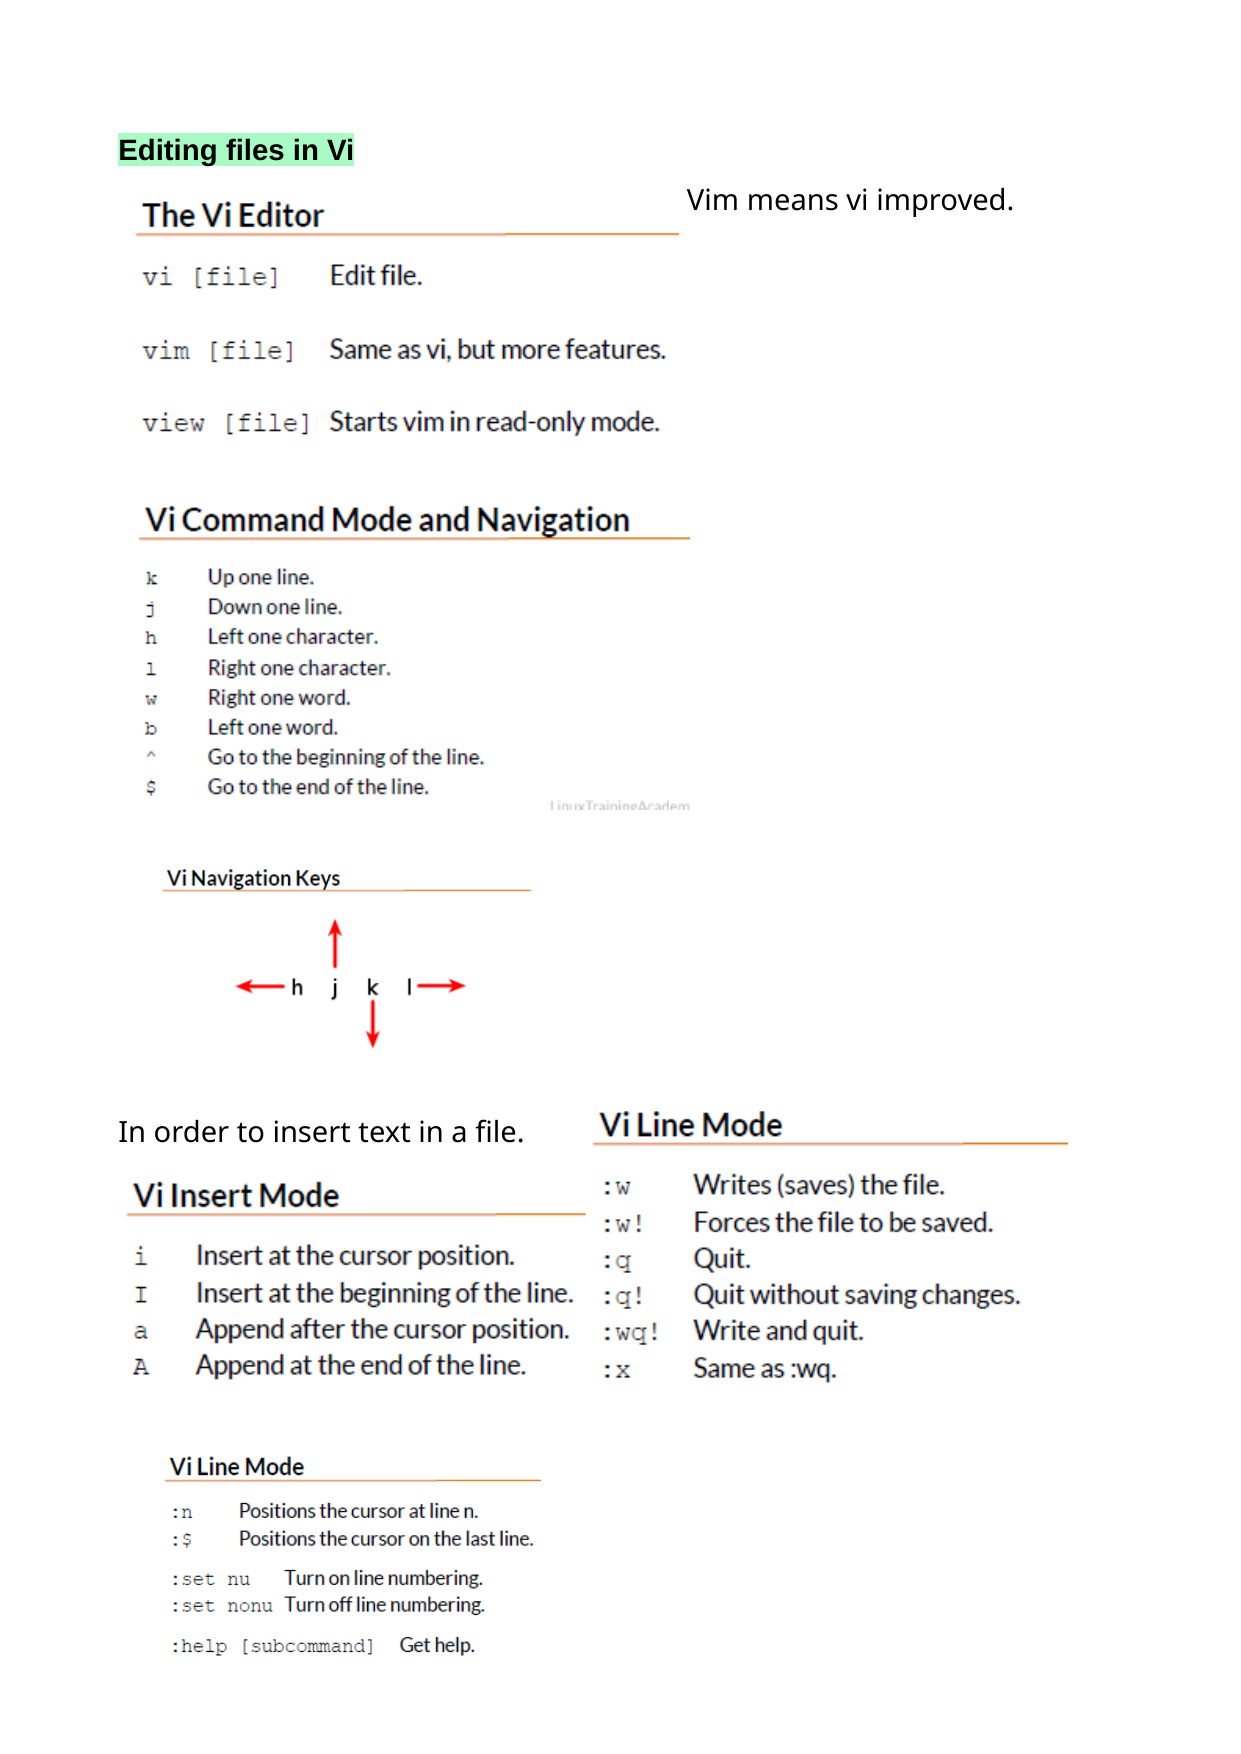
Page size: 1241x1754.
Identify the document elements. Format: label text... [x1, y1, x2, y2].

picture [129, 191, 680, 444]
text Vim means vi improved. [118, 179, 1122, 219]
picture [126, 1099, 1069, 1403]
subtitle Editing files in Vi [354, 133, 1122, 166]
text [1069, 1112, 1122, 1151]
text In order to insert text in a file. [118, 1112, 586, 1151]
picture [161, 860, 539, 1060]
picture [138, 497, 691, 810]
picture [155, 1444, 541, 1666]
